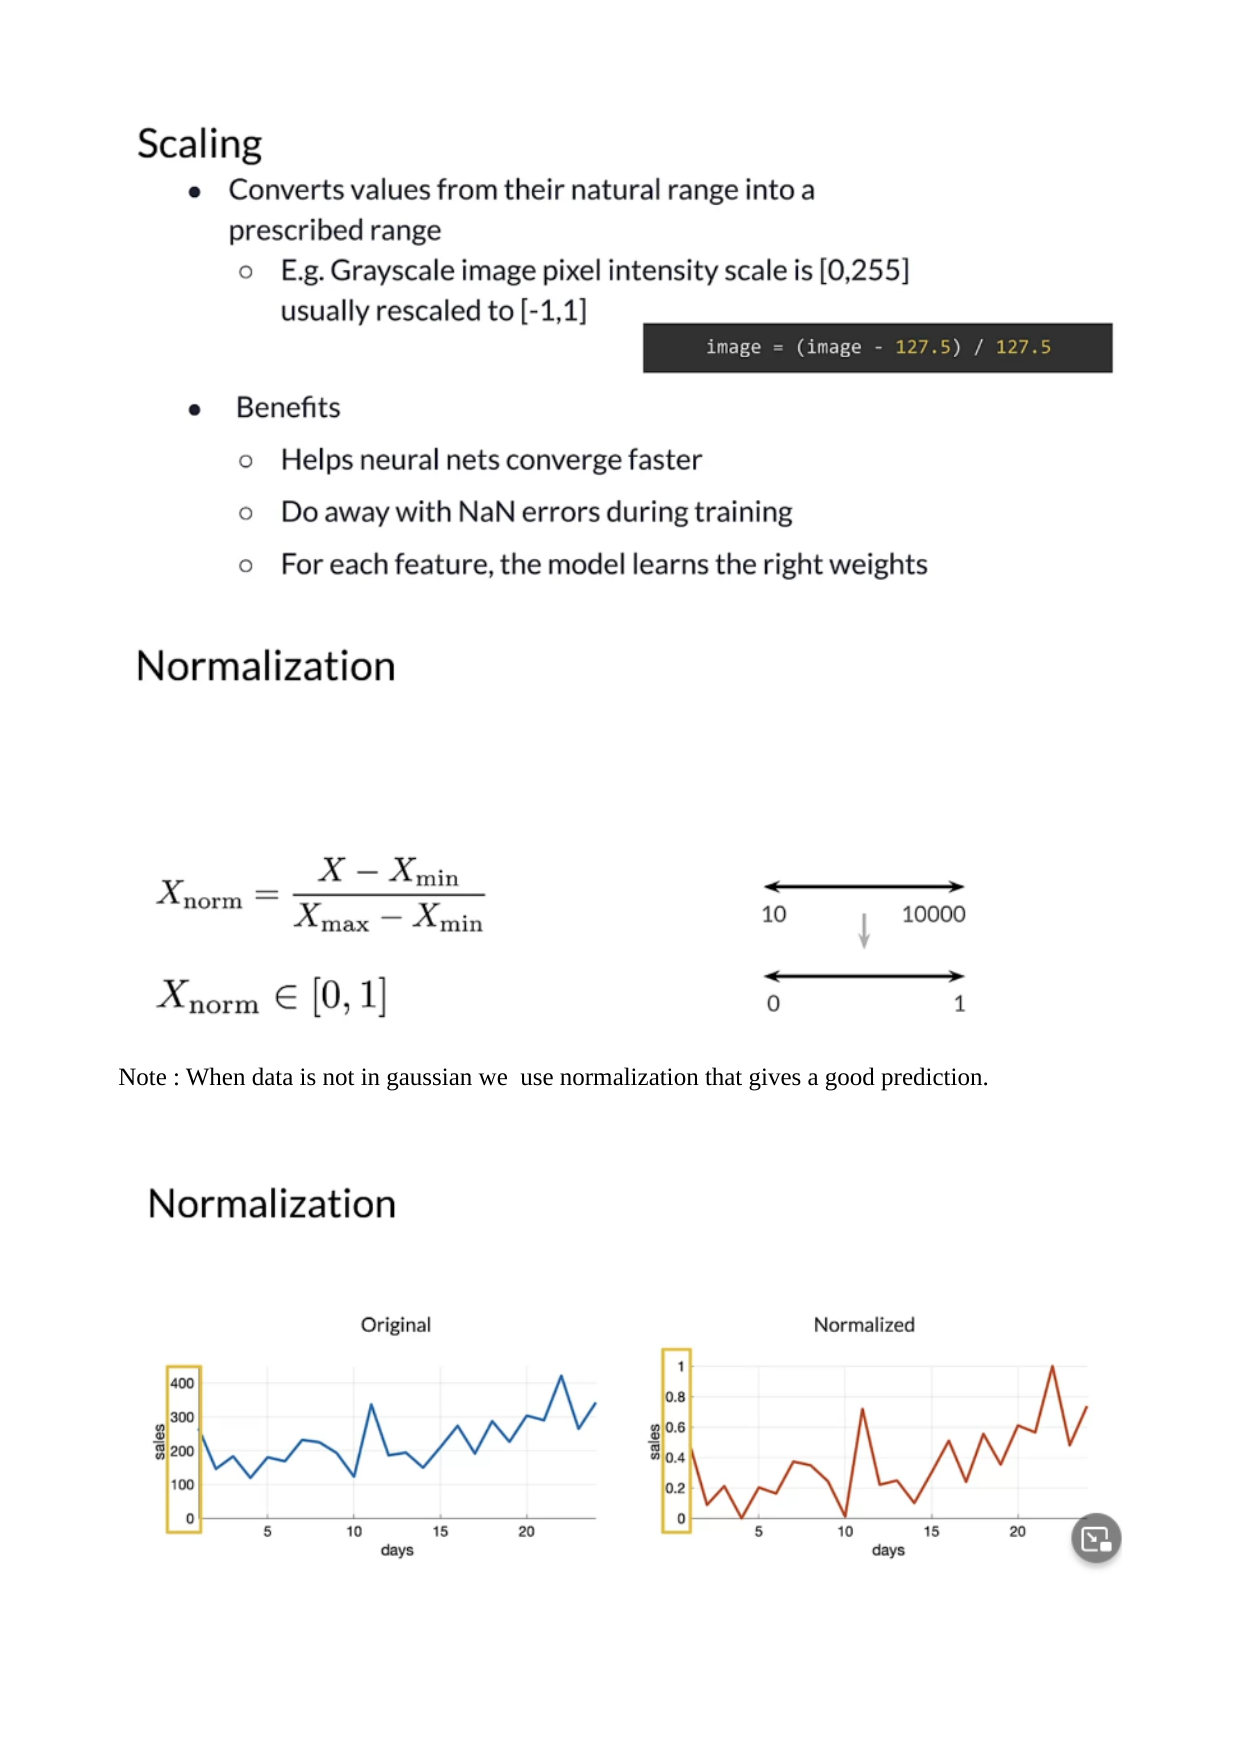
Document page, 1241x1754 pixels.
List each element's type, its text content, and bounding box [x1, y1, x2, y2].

picture [118, 118, 1123, 581]
text Note : When data is not in gaussian we use normalization that gives a good prediction. [118, 1062, 1122, 1090]
picture [118, 1177, 1123, 1581]
picture [118, 637, 1123, 1033]
